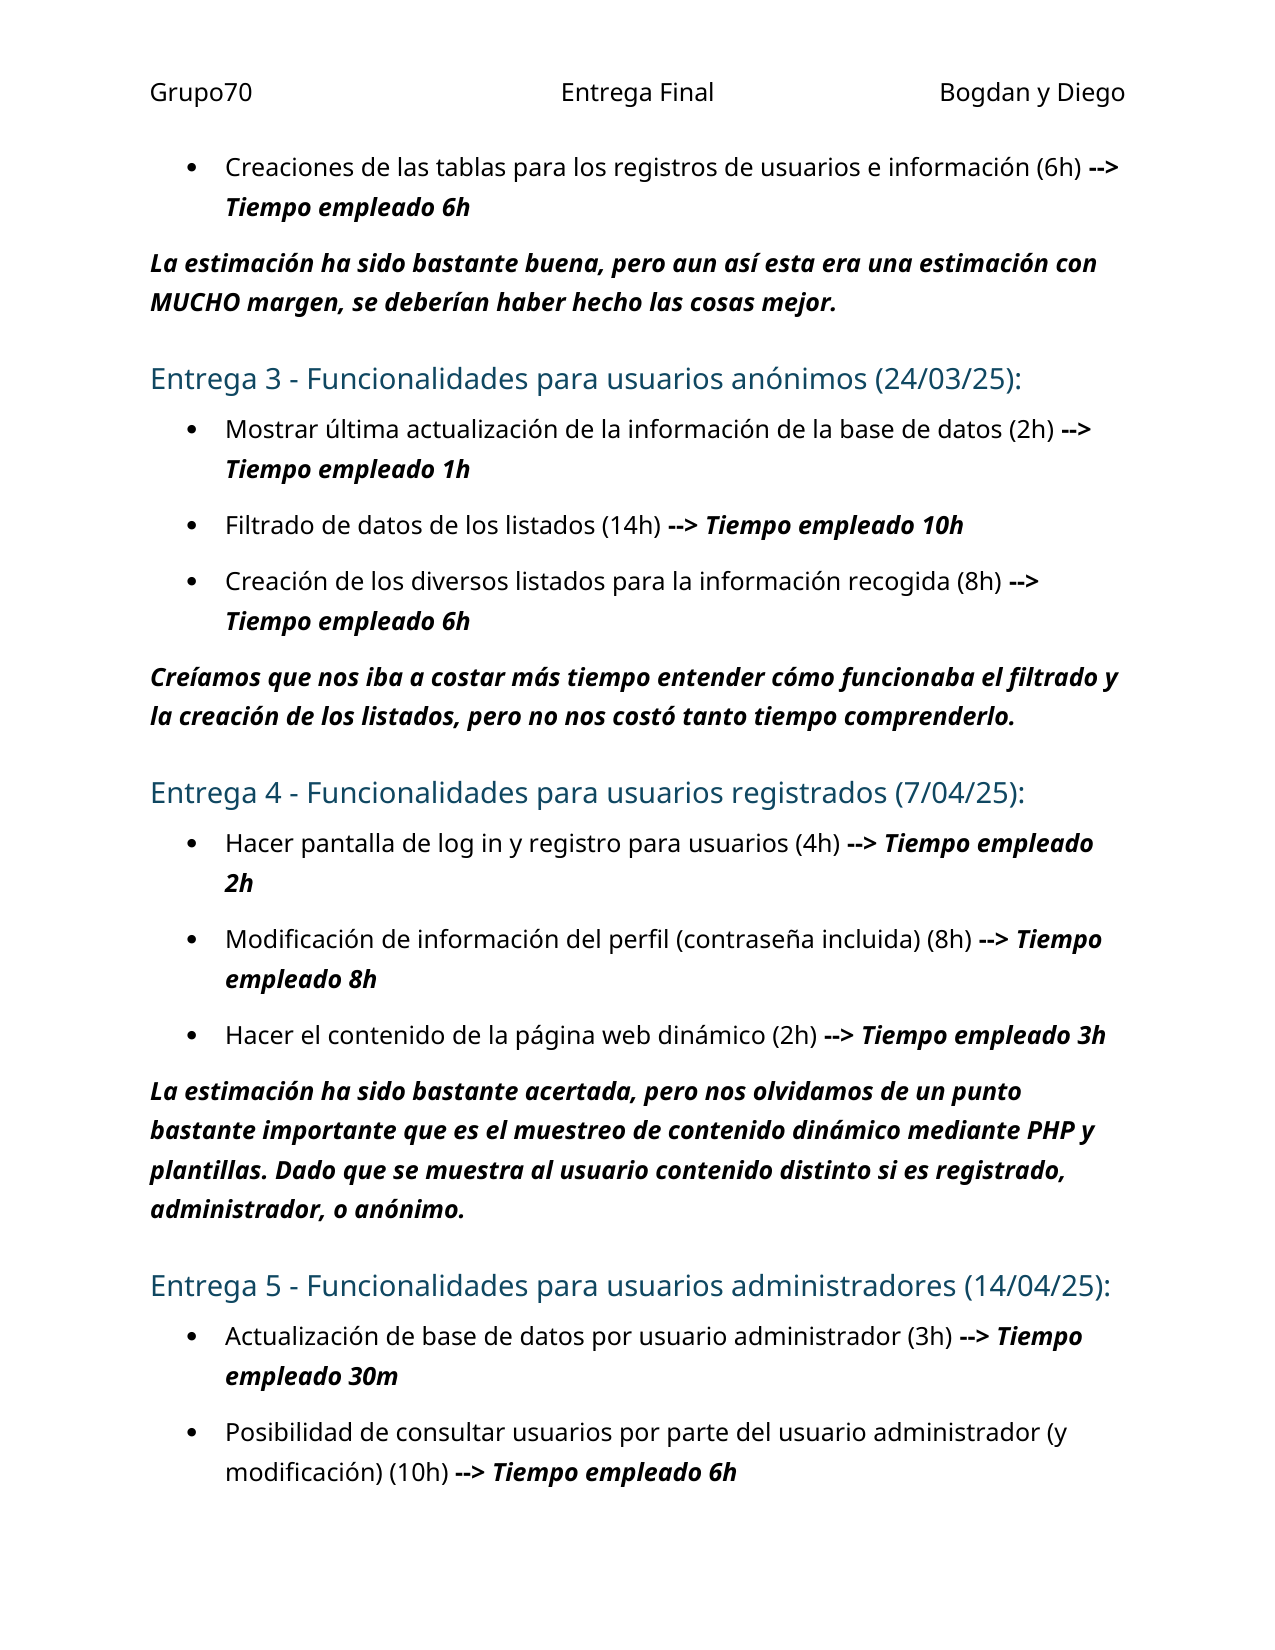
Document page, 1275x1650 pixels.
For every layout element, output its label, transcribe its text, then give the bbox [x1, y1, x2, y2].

list Creación de los diversos listados para la información recogida (8h) --> Tiempo empleado 6h [187, 564, 1125, 637]
subtitle Entrega 5 - Funcionalidades para usuarios administradores (14/04/25): [150, 1265, 1125, 1304]
list Actualización de base de datos por usuario administrador (3h) --> Tiempo empleado 30m [187, 1319, 1125, 1393]
list Filtrado de datos de los listados (14h) --> Tiempo empleado 10h [187, 508, 1125, 542]
text La estimación ha sido bastante buena, pero aun así esta era una estimación con MUCHO margen, se deberían haber hecho las cosas mejor. [150, 246, 1125, 319]
text La estimación ha sido bastante acertada, pero nos olvidamos de un punto bastante importante que es el muestreo de contenido dinámico mediante PHP y plantillas. Dado que se muestra al usuario contenido distinto si es registrado, administrador, o anónimo. [150, 1073, 1125, 1226]
list Hacer el contenido de la página web dinámico (2h) --> Tiempo empleado 3h [187, 1017, 1125, 1051]
subtitle Entrega 4 - Funcionalidades para usuarios registrados (7/04/25): [150, 772, 1125, 812]
list Modificación de información del perfil (contraseña incluida) (8h) --> Tiempo empleado 8h [187, 922, 1125, 995]
text Creíamos que nos iba a costar más tiempo entender cómo funcionaba el filtrado y la creación de los listados, pero no nos costó tanto tiempo comprenderlo. [150, 659, 1125, 733]
subtitle Entrega 3 - Funcionalidades para usuarios anónimos (24/03/25): [150, 358, 1125, 398]
list Mostrar última actualización de la información de la base de datos (2h) --> Tiempo empleado 1h [187, 412, 1125, 486]
list Posibilidad de consultar usuarios por parte del usuario administrador (y modificación) (10h) --> Tiempo empleado 6h [187, 1415, 1125, 1488]
list Creaciones de las tablas para los registros de usuarios e información (6h) --> Tiempo empleado 6h [187, 150, 1125, 223]
list Hacer pantalla de log in y registro para usuarios (4h) --> Tiempo empleado 2h [187, 826, 1125, 900]
